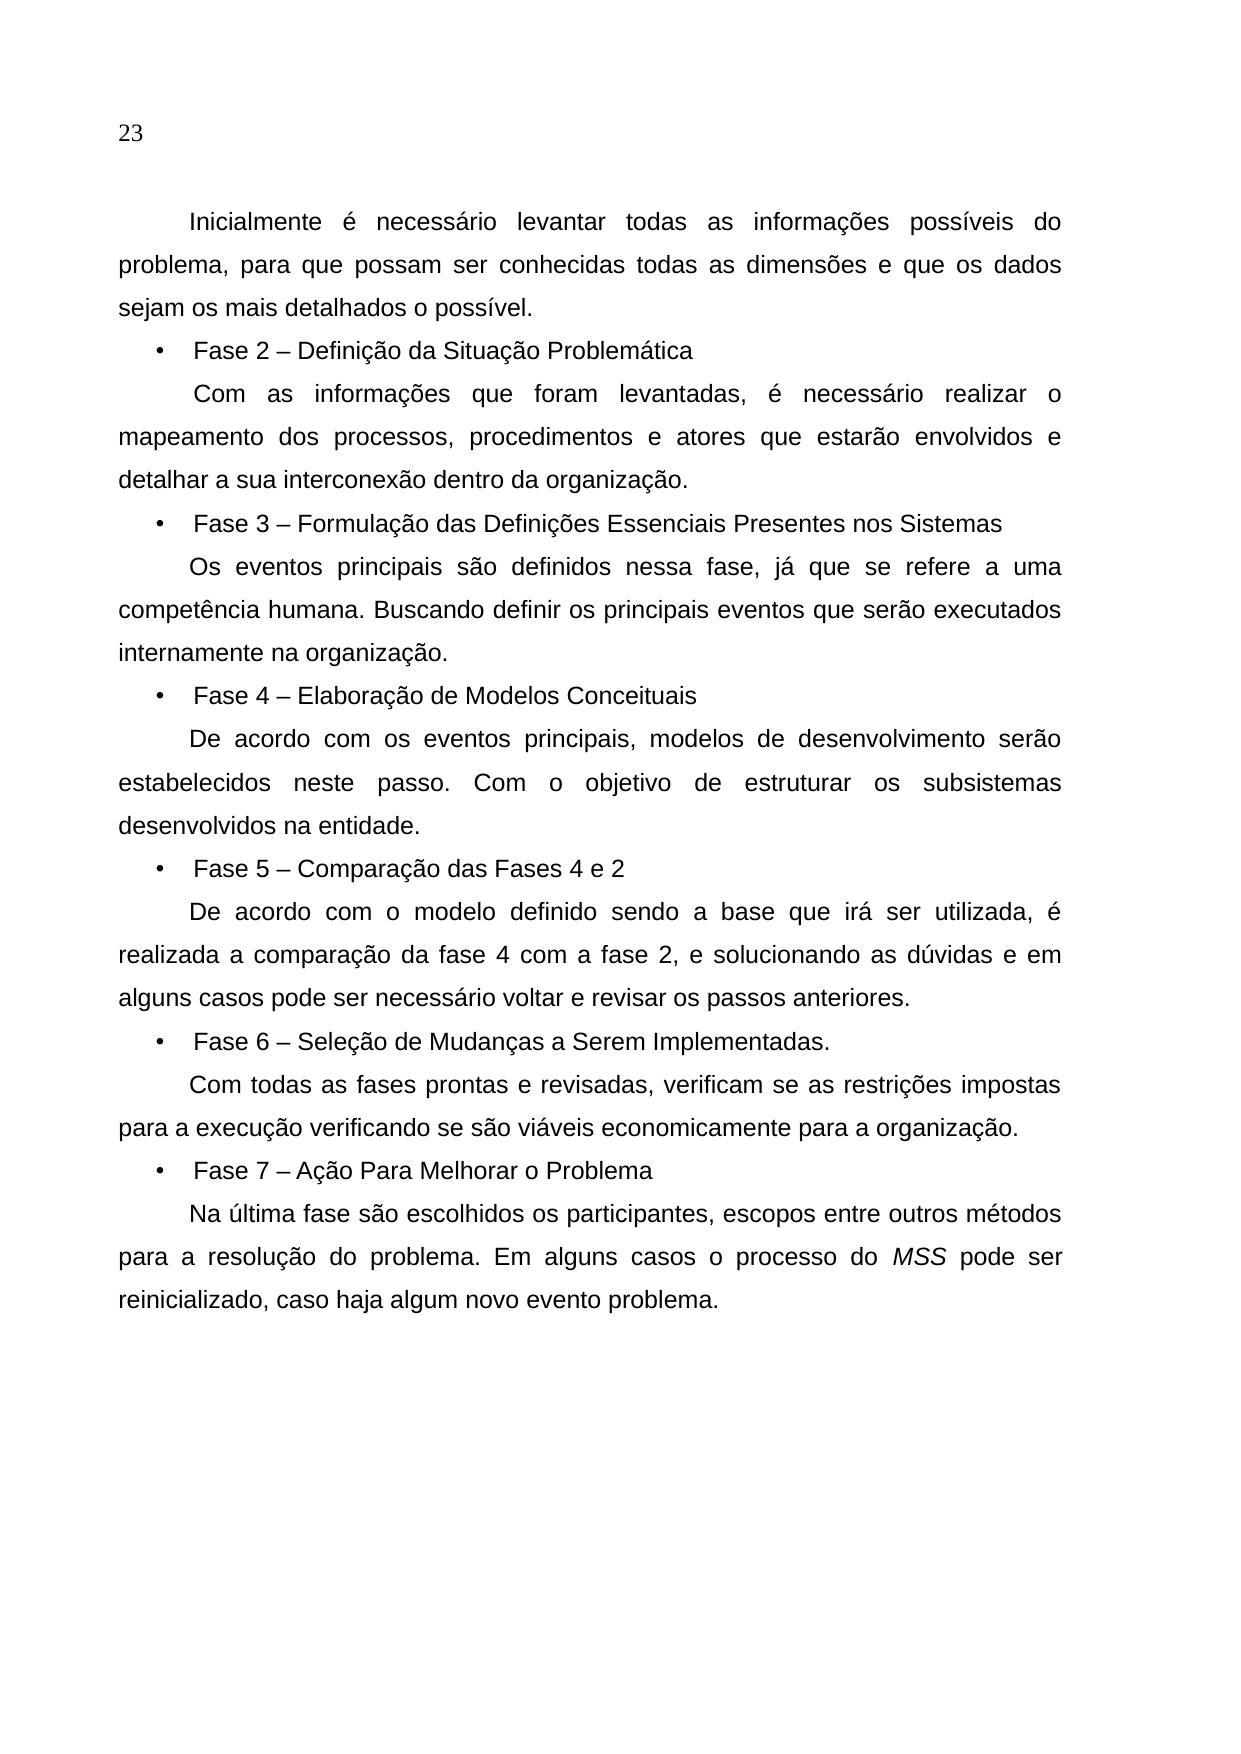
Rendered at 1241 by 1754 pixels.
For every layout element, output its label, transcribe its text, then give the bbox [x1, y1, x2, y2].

list Fase 5 – Comparação das Fases 4 e 2 [156, 854, 1063, 883]
text Os eventos principais são definidos nessa fase, já que se refere a uma competência humana. Buscando definir os principais eventos que serão executados internamente na organização. [118, 552, 1063, 667]
text Na última fase são escolhidos os participantes, escopos entre outros métodos para a resolução do problema. Em alguns casos o processo do MSS pode ser reinicializado, caso haja algum novo evento problema. [118, 1199, 1063, 1314]
list Fase 6 – Seleção de Mudanças a Serem Implementadas. [156, 1026, 1063, 1055]
text Com todas as fases prontas e revisadas, verificam se as restrições impostas para a execução verificando se são viáveis economicamente para a organização. [118, 1070, 1063, 1142]
list Fase 2 – Definição da Situação Problemática [156, 336, 1063, 365]
text Inicialmente é necessário levantar todas as informações possíveis do problema, para que possam ser conhecidas todas as dimensões e que os dados sejam os mais detalhados o possível. [118, 207, 1063, 322]
list Fase 7 – Ação Para Melhorar o Problema [156, 1156, 1063, 1185]
text De acordo com o modelo definido sendo a base que irá ser utilizada, é realizada a comparação da fase 4 com a fase 2, e solucionando as dúvidas e em alguns casos pode ser necessário voltar e revisar os passos anteriores. [118, 897, 1063, 1012]
list Fase 3 – Formulação das Definições Essenciais Presentes nos Sistemas [156, 509, 1063, 537]
list Fase 4 – Elaboração de Modelos Conceituais [156, 681, 1063, 710]
text De acordo com os eventos principais, modelos de desenvolvimento serão estabelecidos neste passo. Com o objetivo de estruturar os subsistemas desenvolvidos na entidade. [118, 724, 1063, 839]
text Com as informações que foram levantadas, é necessário realizar o mapeamento dos processos, procedimentos e atores que estarão envolvidos e detalhar a sua interconexão dentro da organização. [118, 379, 1063, 494]
